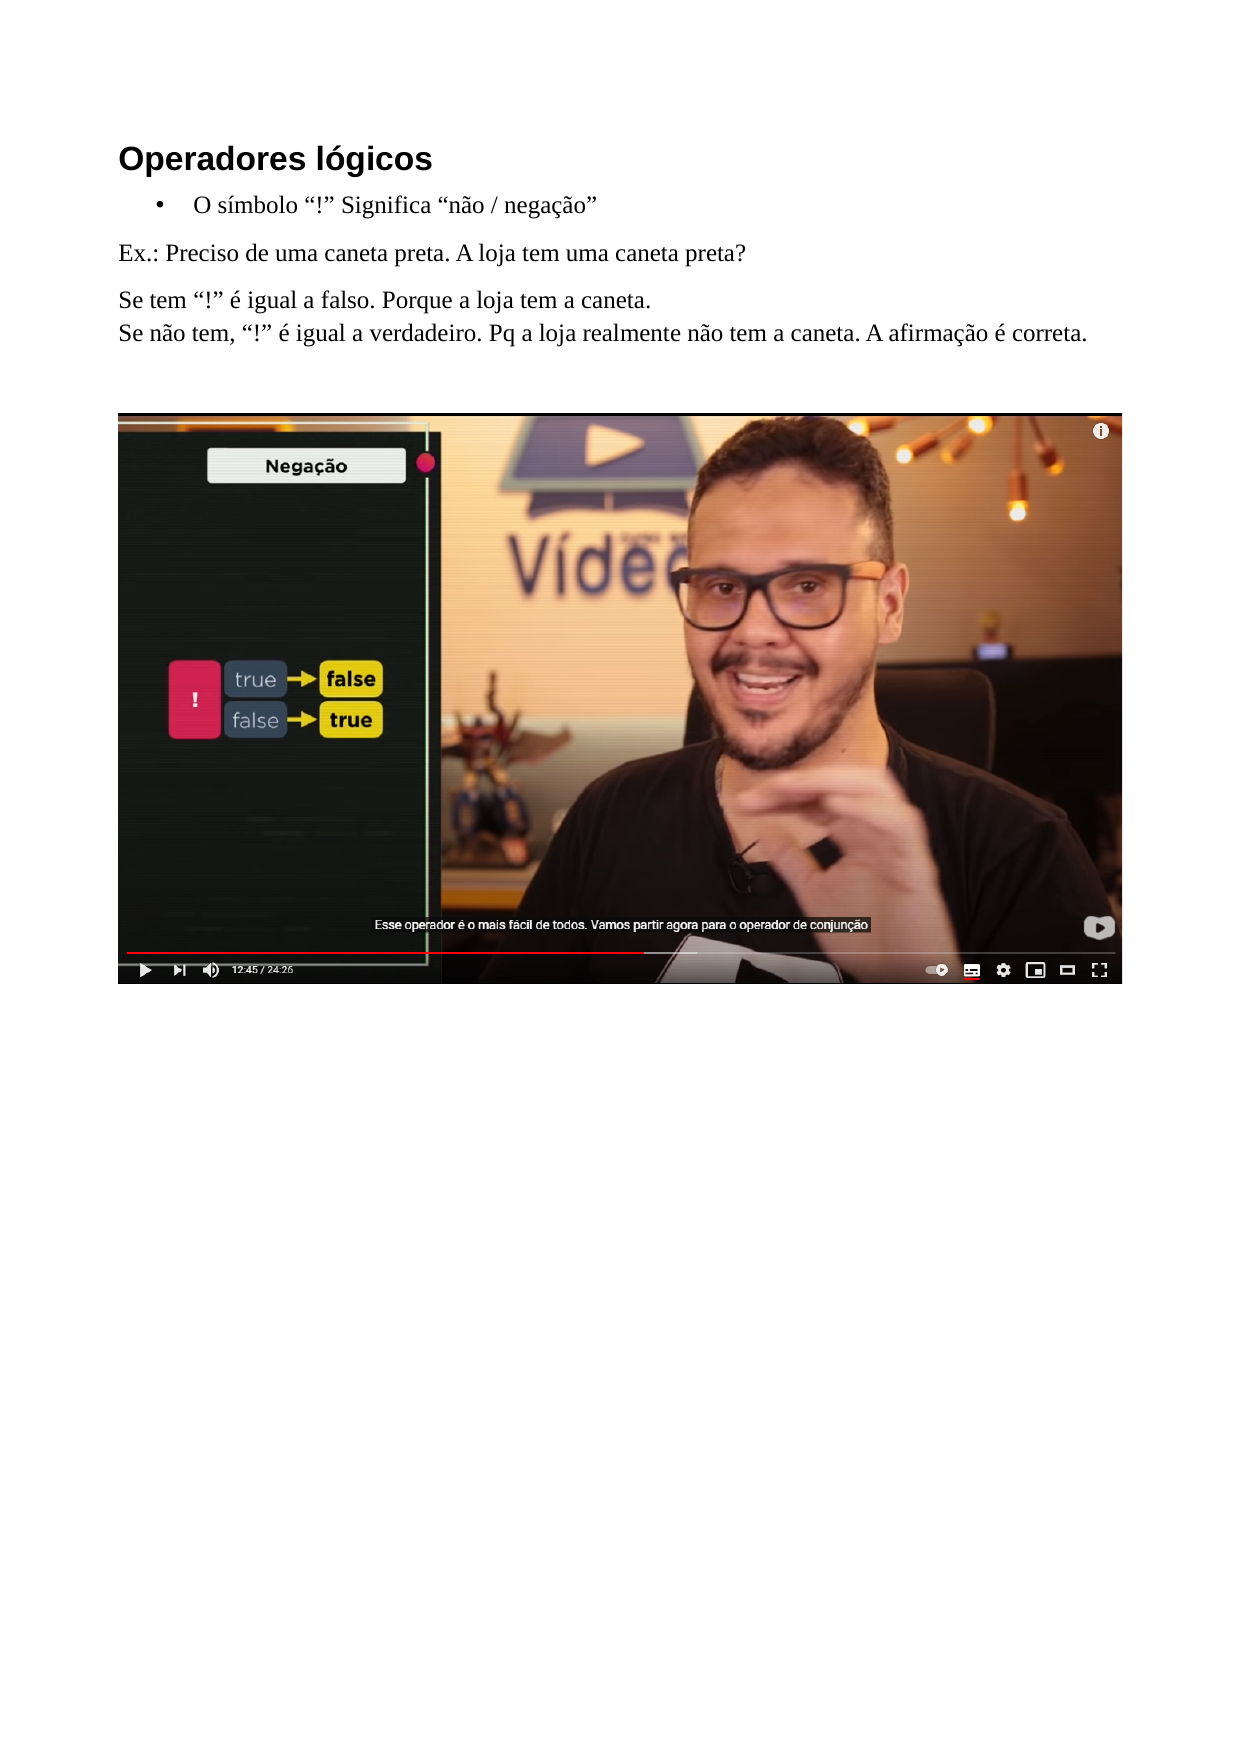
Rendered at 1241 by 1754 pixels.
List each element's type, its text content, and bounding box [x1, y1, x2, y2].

picture [118, 413, 1123, 984]
list O símbolo “!” Significa “não / negação” [156, 190, 1122, 219]
text Se tem “!” é igual a falso. Porque a loja tem a caneta. Se não tem, “!” é igual a verdadeiro. Pq a loja realmente não tem a caneta. A afirmação é correta. [118, 285, 1122, 347]
subtitle Operadores lógicos [118, 139, 1122, 178]
text Ex.: Preciso de uma caneta preta. A loja tem uma caneta preta? [118, 238, 1122, 266]
